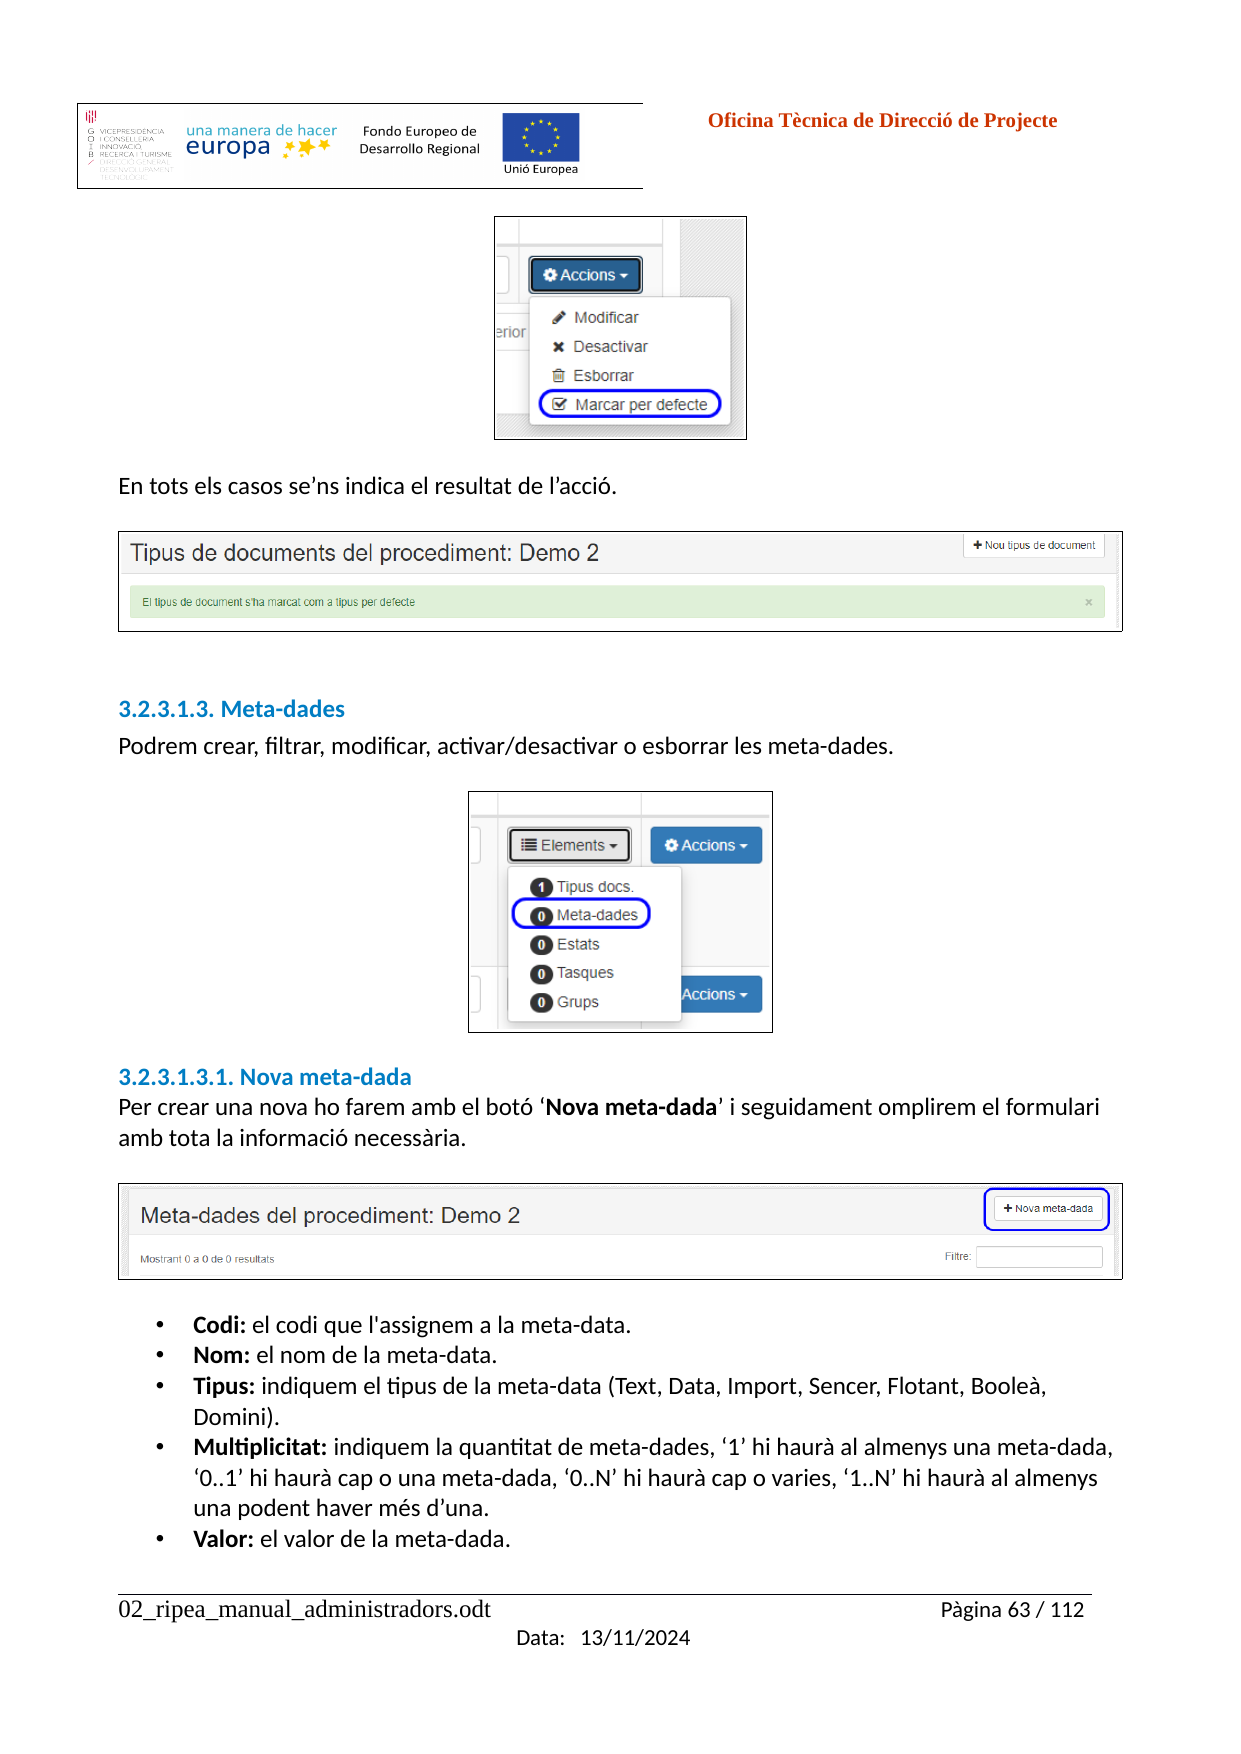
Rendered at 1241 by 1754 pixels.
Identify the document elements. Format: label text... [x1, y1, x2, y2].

list Nom: el nom de la meta-data. [156, 1340, 1122, 1370]
list Multiplicitat: indiquem la quantitat de meta-dades, ‘1’ hi haurà al almenys una meta-dada, ‘0..1’ hi haurà cap o una meta-dada, ‘0..N’ hi haurà cap o varies, ‘1..N’ hi haurà al almenys una podent haver més d’una. [156, 1431, 1122, 1523]
picture [121, 1186, 1119, 1276]
text En tots els casos se’ns indica el resultat de l’acció. [118, 470, 1122, 501]
text Per crear una nova ho farem amb el botó ‘Nova meta-dada’ i seguidament omplirem el formulari amb tota la informació necessària. [118, 1091, 1122, 1152]
list Valor: el valor de la meta-dada. [156, 1523, 1122, 1553]
subtitle 3.2.3.1.3. Meta-dades [118, 693, 1122, 724]
text Podrem crear, filtrar, modificar, activar/desactivar o esborrar les meta-dades. [118, 730, 1122, 760]
picture [184, 108, 585, 182]
picture [470, 793, 770, 1029]
picture [496, 219, 744, 437]
picture [121, 534, 1119, 628]
picture [82, 108, 178, 182]
list Tipus: indiquem el tipus de la meta-data (Text, Data, Import, Sencer, Flotant, Booleà, Domini). [156, 1370, 1122, 1431]
subtitle 3.2.3.1.3.1. Nova meta-dada [118, 1061, 1122, 1091]
list Codi: el codi que l'assignem a la meta-data. [156, 1309, 1122, 1340]
